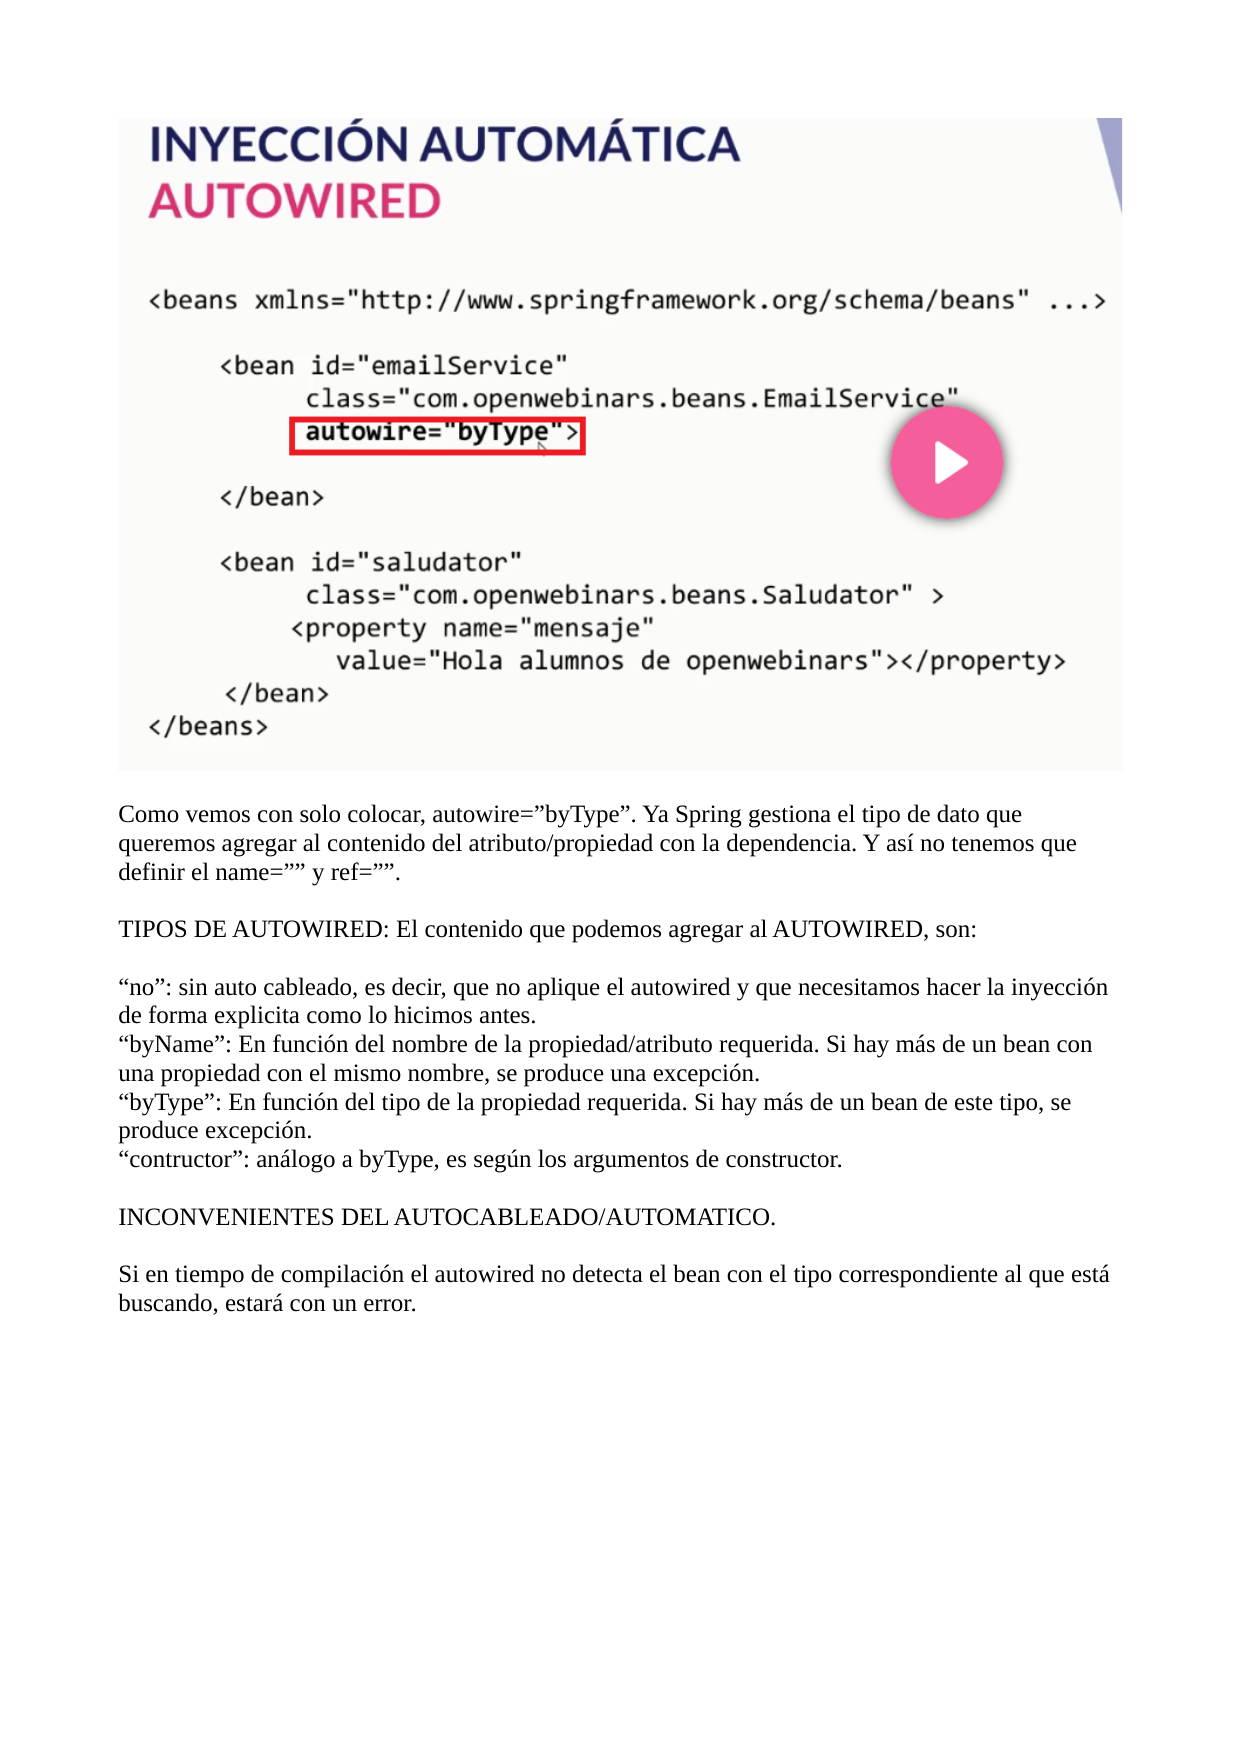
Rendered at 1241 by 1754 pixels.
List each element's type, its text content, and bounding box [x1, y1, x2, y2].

text “contructor”: análogo a byType, es según los argumentos de constructor. [118, 1144, 1122, 1173]
text “no”: sin auto cableado, es decir, que no aplique el autowired y que necesitamos hacer la inyección de forma explicita como lo hicimos antes. [118, 972, 1122, 1029]
text TIPOS DE AUTOWIRED: El contenido que podemos agregar al AUTOWIRED, son: [118, 914, 1122, 943]
text “byType”: En función del tipo de la propiedad requerida. Si hay más de un bean de este tipo, se produce excepción. [118, 1087, 1122, 1144]
text INCONVENIENTES DEL AUTOCABLEADO/AUTOMATICO. [118, 1202, 1122, 1231]
text Como vemos con solo colocar, autowire=”byType”. Ya Spring gestiona el tipo de dato que queremos agregar al contenido del atributo/propiedad con la dependencia. Y así no tenemos que definir el name=”” y ref=””. [118, 799, 1122, 886]
text “byName”: En función del nombre de la propiedad/atributo requerida. Si hay más de un bean con una propiedad con el mismo nombre, se produce una excepción. [118, 1029, 1122, 1087]
text Si en tiempo de compilación el autowired no detecta el bean con el tipo correspondiente al que está buscando, estará con un error. [118, 1259, 1122, 1317]
